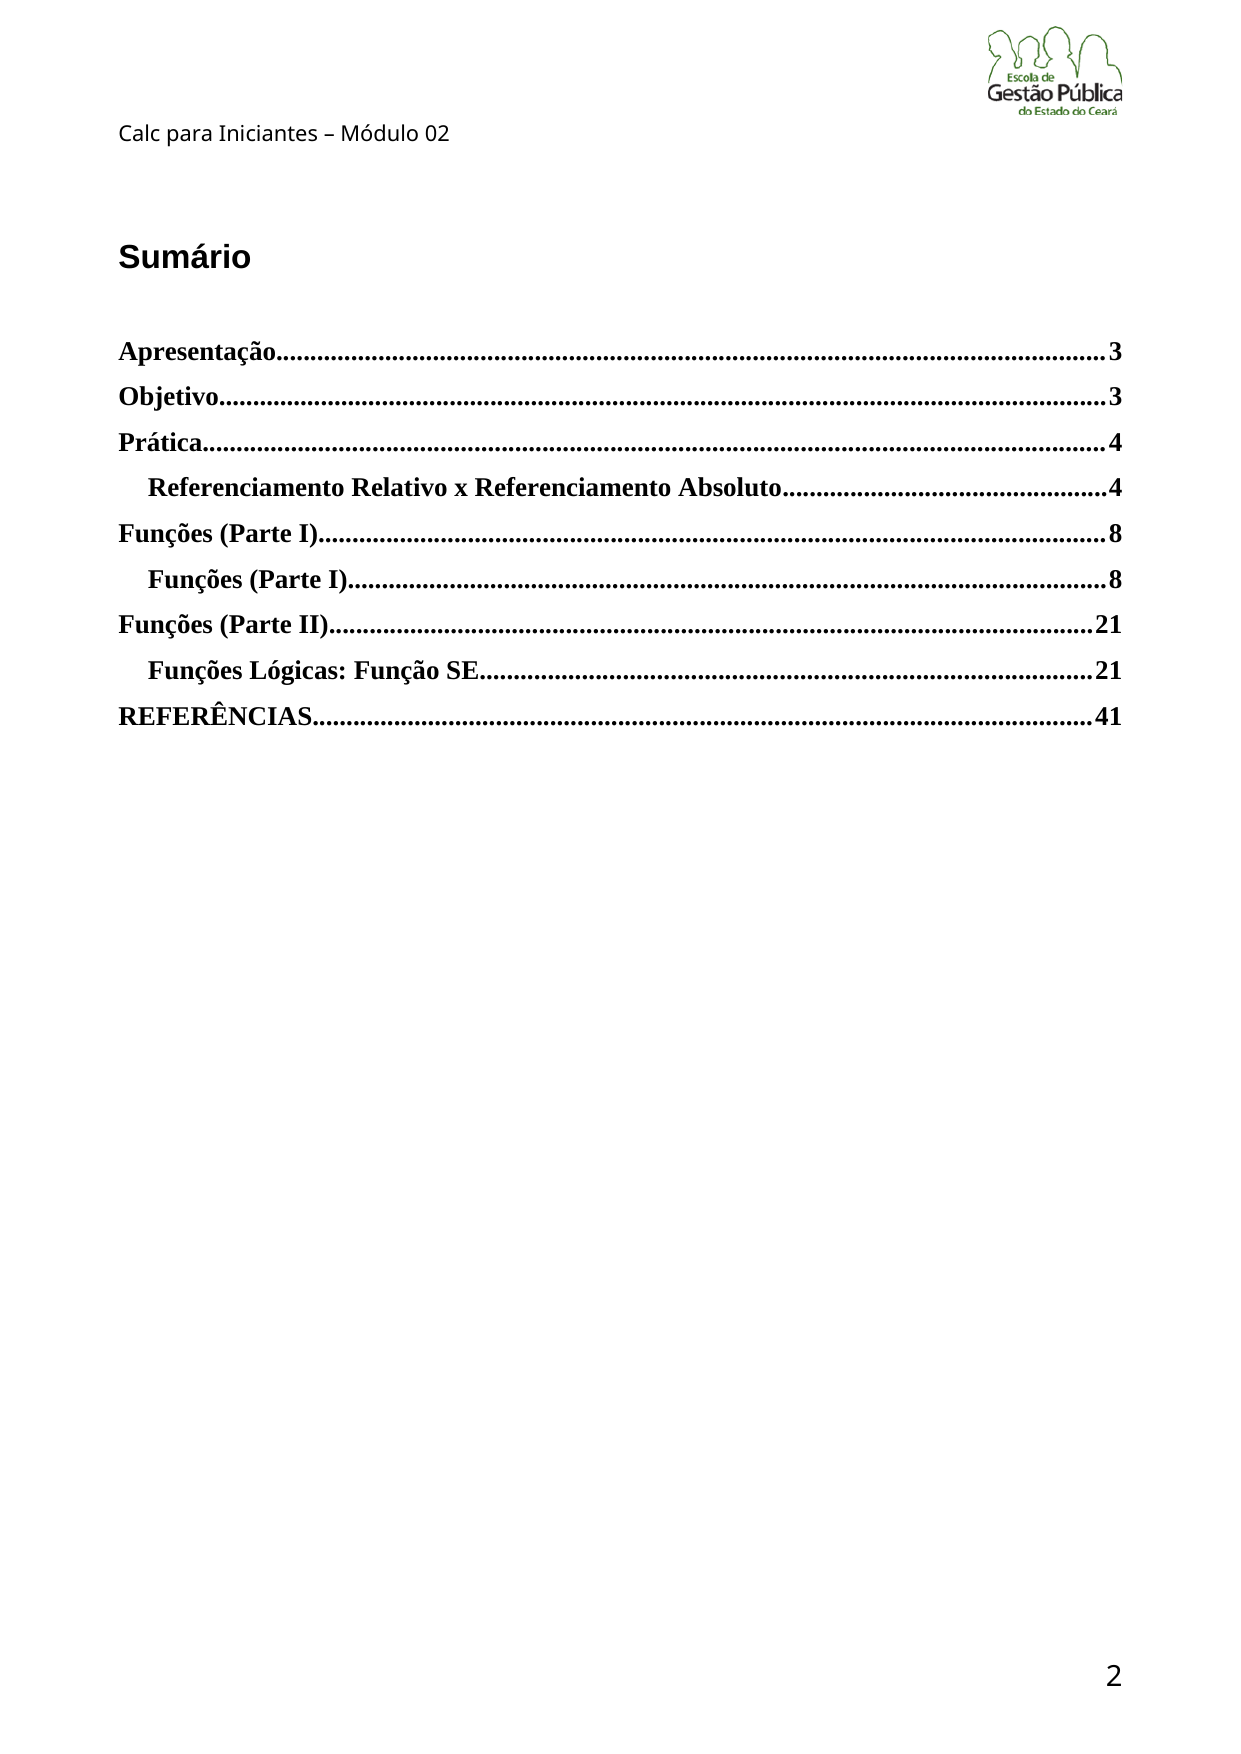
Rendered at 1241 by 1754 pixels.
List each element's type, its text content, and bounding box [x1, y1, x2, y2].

text Objetivo 3 [118, 372, 1122, 411]
text Apresentação 3 [118, 294, 1122, 366]
text Prática 4 [118, 417, 1122, 457]
text REFERÊNCIAS 41 [118, 690, 1122, 731]
picture [118, 26, 1123, 115]
text Funções (Parte I) 8 [148, 554, 1122, 594]
text Referenciamento Relativo x Referenciamento Absoluto 4 [148, 463, 1122, 503]
text Funções (Parte II) 21 [118, 598, 1122, 639]
text Funções (Parte I) 8 [118, 507, 1122, 548]
text Funções Lógicas: Função SE 21 [148, 646, 1122, 685]
subtitle Sumário [118, 217, 1122, 276]
